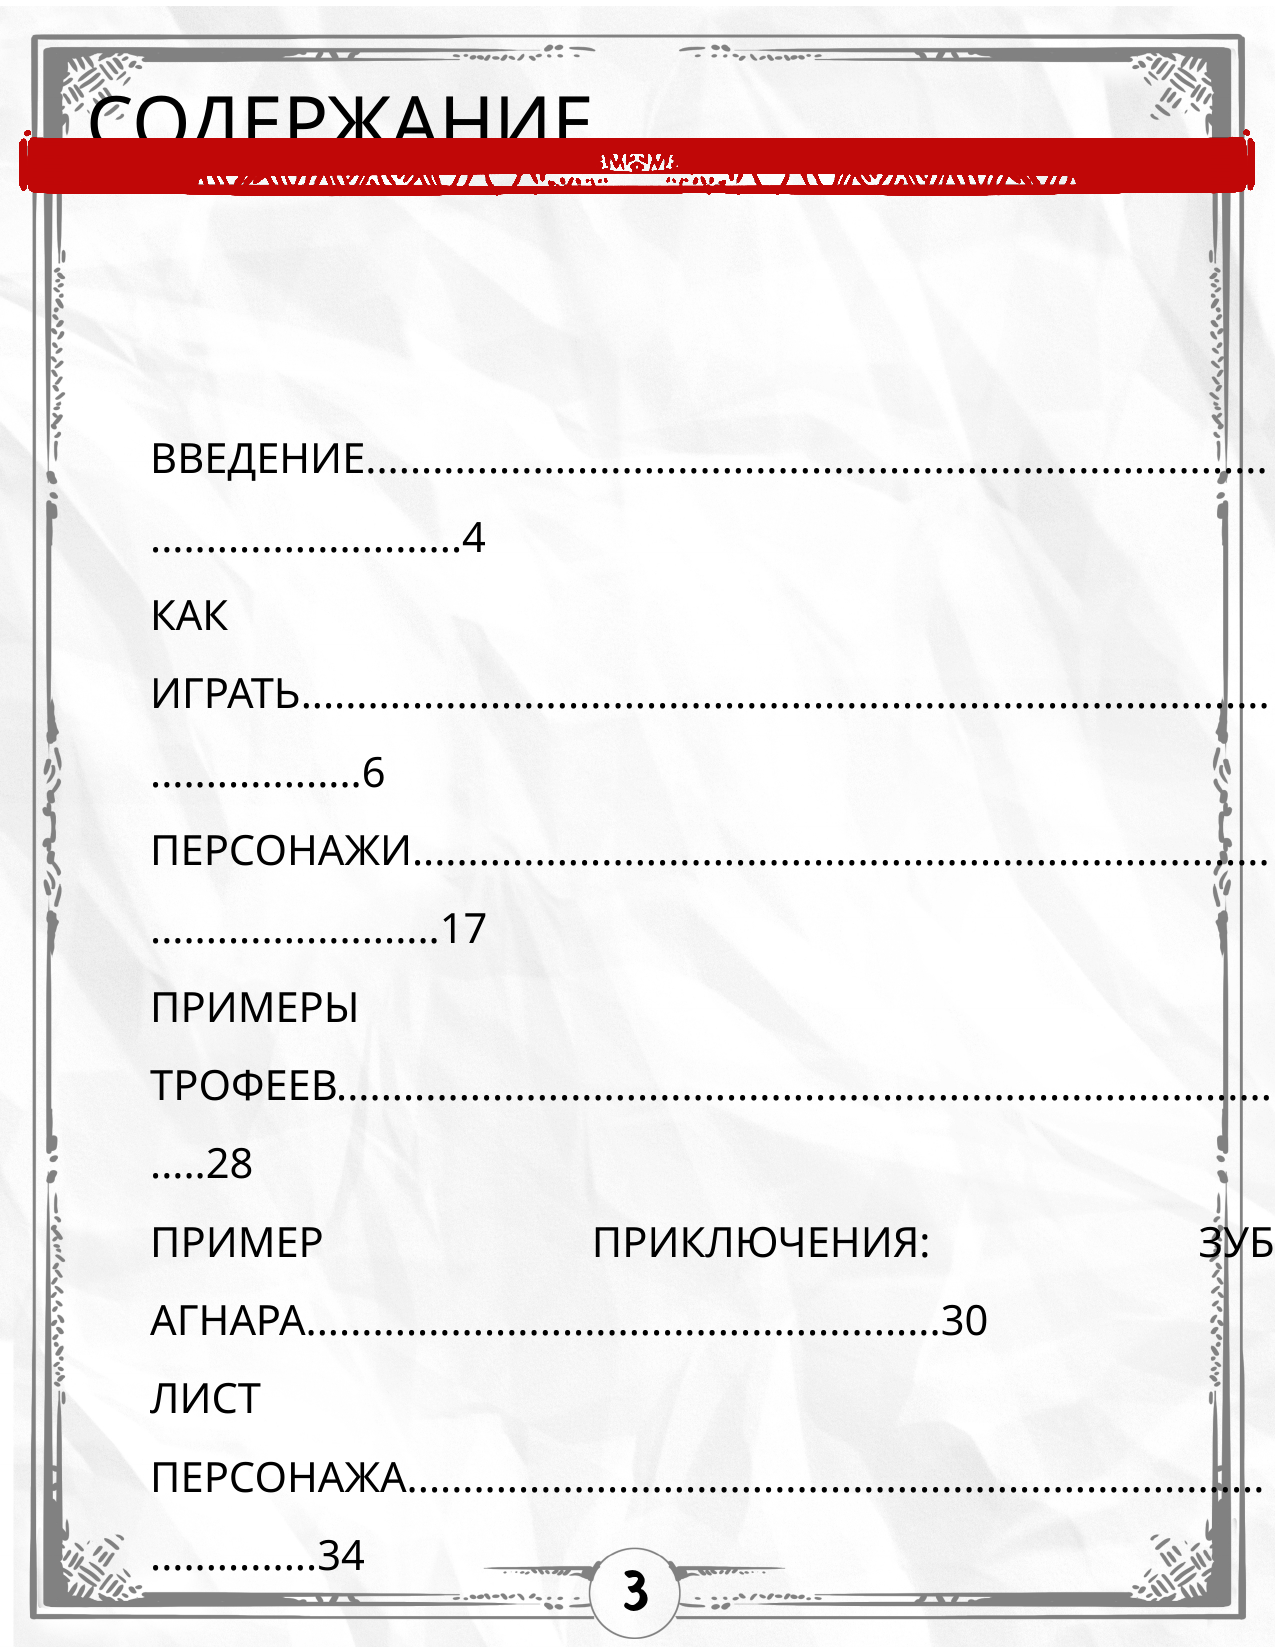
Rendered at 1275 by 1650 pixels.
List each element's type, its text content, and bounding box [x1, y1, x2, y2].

text КАК ИГРАТЬ..........................................................................................................6 [150, 586, 1275, 799]
text ЛИСТ ПЕРСОНАЖА............................................................................................34 [150, 1369, 1275, 1582]
picture [0, 6, 1275, 1647]
text ПЕРСОНАЖИ.......................................................................................................17 [150, 821, 1275, 956]
text ПРИМЕРЫ ТРОФЕЕВ.........................................................................................28 [150, 977, 1275, 1191]
text ВВЕДЕНИЕ.............................................................................................................4 [150, 429, 1275, 564]
text ПРИМЕР ПРИКЛЮЧЕНИЯ: ЗУБ АГНАРА.........................................................30 [150, 1212, 1275, 1347]
